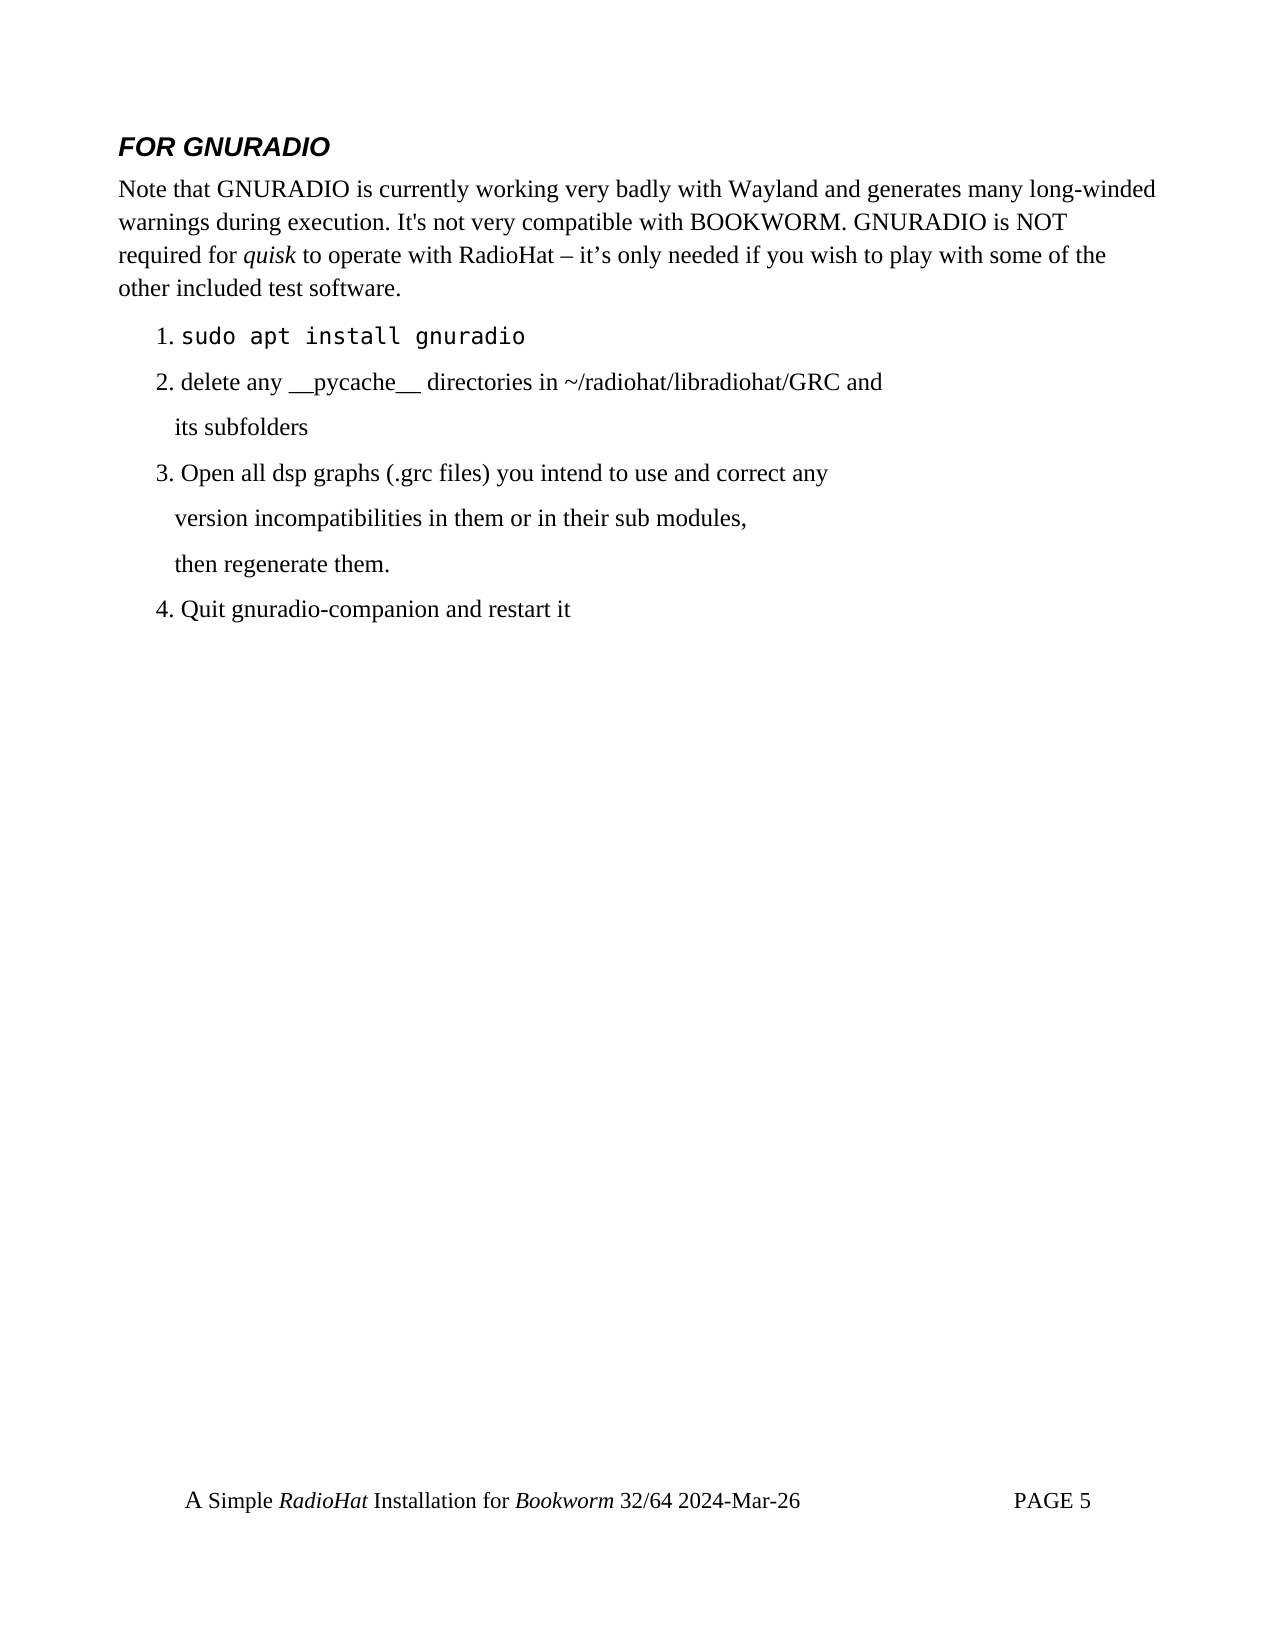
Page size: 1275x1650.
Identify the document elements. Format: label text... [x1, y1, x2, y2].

text Note that GNURADIO is currently working very badly with Wayland and generates many long-winded warnings during execution. It's not very compatible with BOOKWORM. GNURADIO is NOT required for quisk to operate with RadioHat – it’s only needed if you wish to play with some of the other included test software. [118, 174, 1157, 302]
text version incompatibilities in them or in their sub modules, [156, 503, 1157, 532]
text its subfolders [156, 412, 1157, 441]
text 4. Quit gnuradio-companion and restart it [156, 594, 1157, 623]
subtitle FOR GNURADIO [118, 131, 1157, 162]
text then regenerate them. [156, 549, 1157, 577]
text 3. Open all dsp graphs (.grc files) you intend to use and correct any [156, 458, 1157, 486]
text 1. sudo apt install gnuradio [156, 321, 1157, 350]
text 2. delete any __pycache__ directories in ~/radiohat/libradiohat/GRC and [156, 367, 1157, 395]
